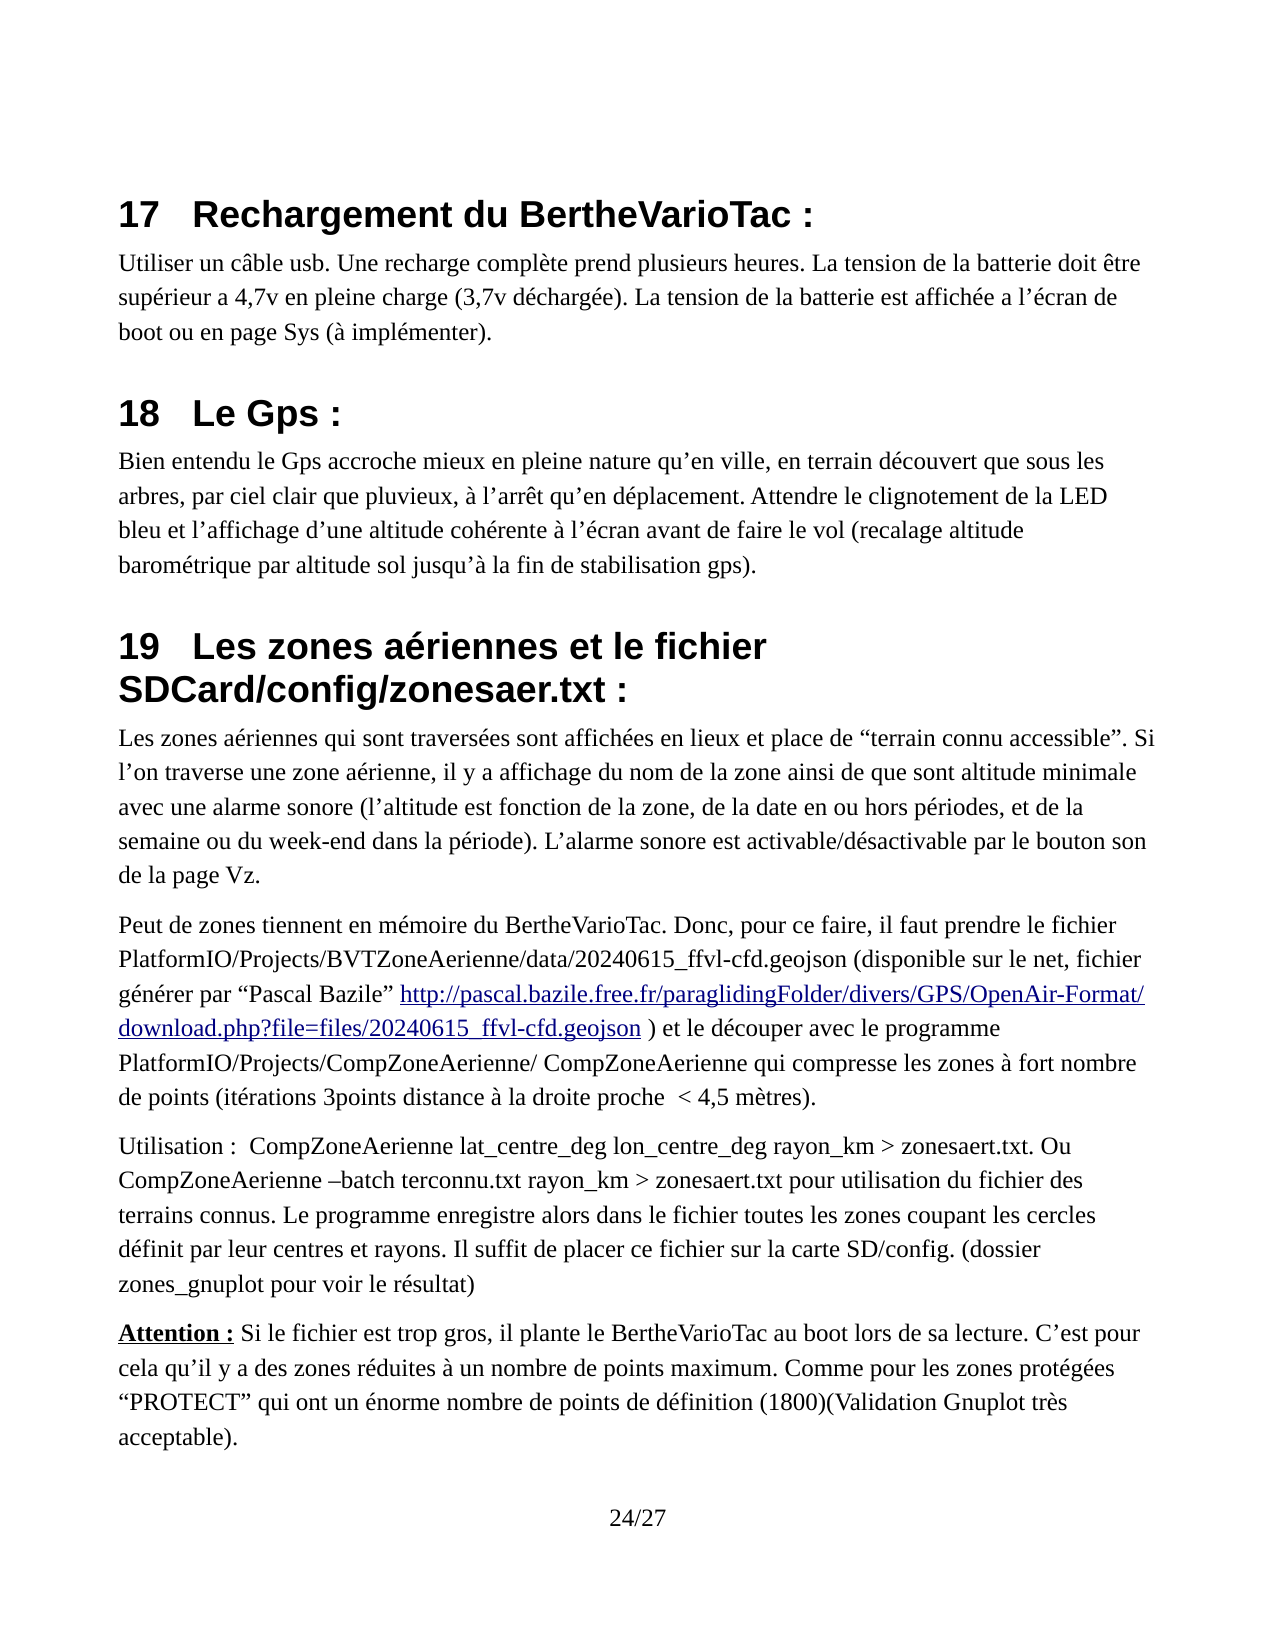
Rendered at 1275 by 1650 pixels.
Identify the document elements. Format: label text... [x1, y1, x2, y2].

text Bien entendu le Gps accroche mieux en pleine nature qu’en ville, en terrain découvert que sous les arbres, par ciel clair que pluvieux, à l’arrêt qu’en déplacement. Attendre le clignotement de la LED bleu et l’affichage d’une altitude cohérente à l’écran avant de faire le vol (recalage altitude barométrique par altitude sol jusqu’à la fin de stabilisation gps). [118, 446, 1157, 579]
text Attention : Si le fichier est trop gros, il plante le BertheVarioTac au boot lors de sa lecture. C’est pour cela qu’il y a des zones réduites à un nombre de points maximum. Comme pour les zones protégées “PROTECT” qui ont un énorme nombre de points de définition (1800)(Validation Gnuplot très acceptable). [118, 1318, 1157, 1450]
subtitle Rechargement du BertheVarioTac : [118, 192, 1157, 235]
text Les zones aériennes qui sont traversées sont affichées en lieux et place de “terrain connu accessible”. Si l’on traverse une zone aérienne, il y a affichage du nom de la zone ainsi de que sont altitude minimale avec une alarme sonore (l’altitude est fonction de la zone, de la date en ou hors périodes, et de la semaine ou du week-end dans la période). L’alarme sonore est activable/désactivable par le bouton son de la page Vz. [118, 723, 1157, 889]
text Utiliser un câble usb. Une recharge complète prend plusieurs heures. La tension de la batterie doit être supérieur a 4,7v en pleine charge (3,7v déchargée). La tension de la batterie est affichée a l’écran de boot ou en page Sys (à implémenter). [118, 248, 1157, 346]
subtitle Le Gps : [118, 391, 1157, 434]
text Utilisation : CompZoneAerienne lat_centre_deg lon_centre_deg rayon_km > zonesaert.txt. Ou CompZoneAerienne –batch terconnu.txt rayon_km > zonesaert.txt pour utilisation du fichier des terrains connus. Le programme enregistre alors dans le fichier toutes les zones coupant les cercles définit par leur centres et rayons. Il suffit de placer ce fichier sur la carte SD/config. (dossier zones_gnuplot pour voir le résultat) [118, 1131, 1157, 1298]
text Peut de zones tiennent en mémoire du BertheVarioTac. Donc, pour ce faire, il faut prendre le fichier PlatformIO/Projects/BVTZoneAerienne/data/20240615_ffvl-cfd.geojson (disponible sur le net, fichier générer par “Pascal Bazile” http://pascal.bazile.free.fr/paraglidingFolder/divers/GPS/OpenAir-Format/download.php?file=files/20240615_ffvl-cfd.geojson ) et le découper avec le programme PlatformIO/Projects/CompZoneAerienne/ CompZoneAerienne qui compresse les zones à fort nombre de points (itérations 3points distance à la droite proche < 4,5 mètres). [118, 910, 1157, 1111]
subtitle Les zones aériennes et le fichier SDCard/config/zonesaer.txt : [118, 624, 1157, 710]
